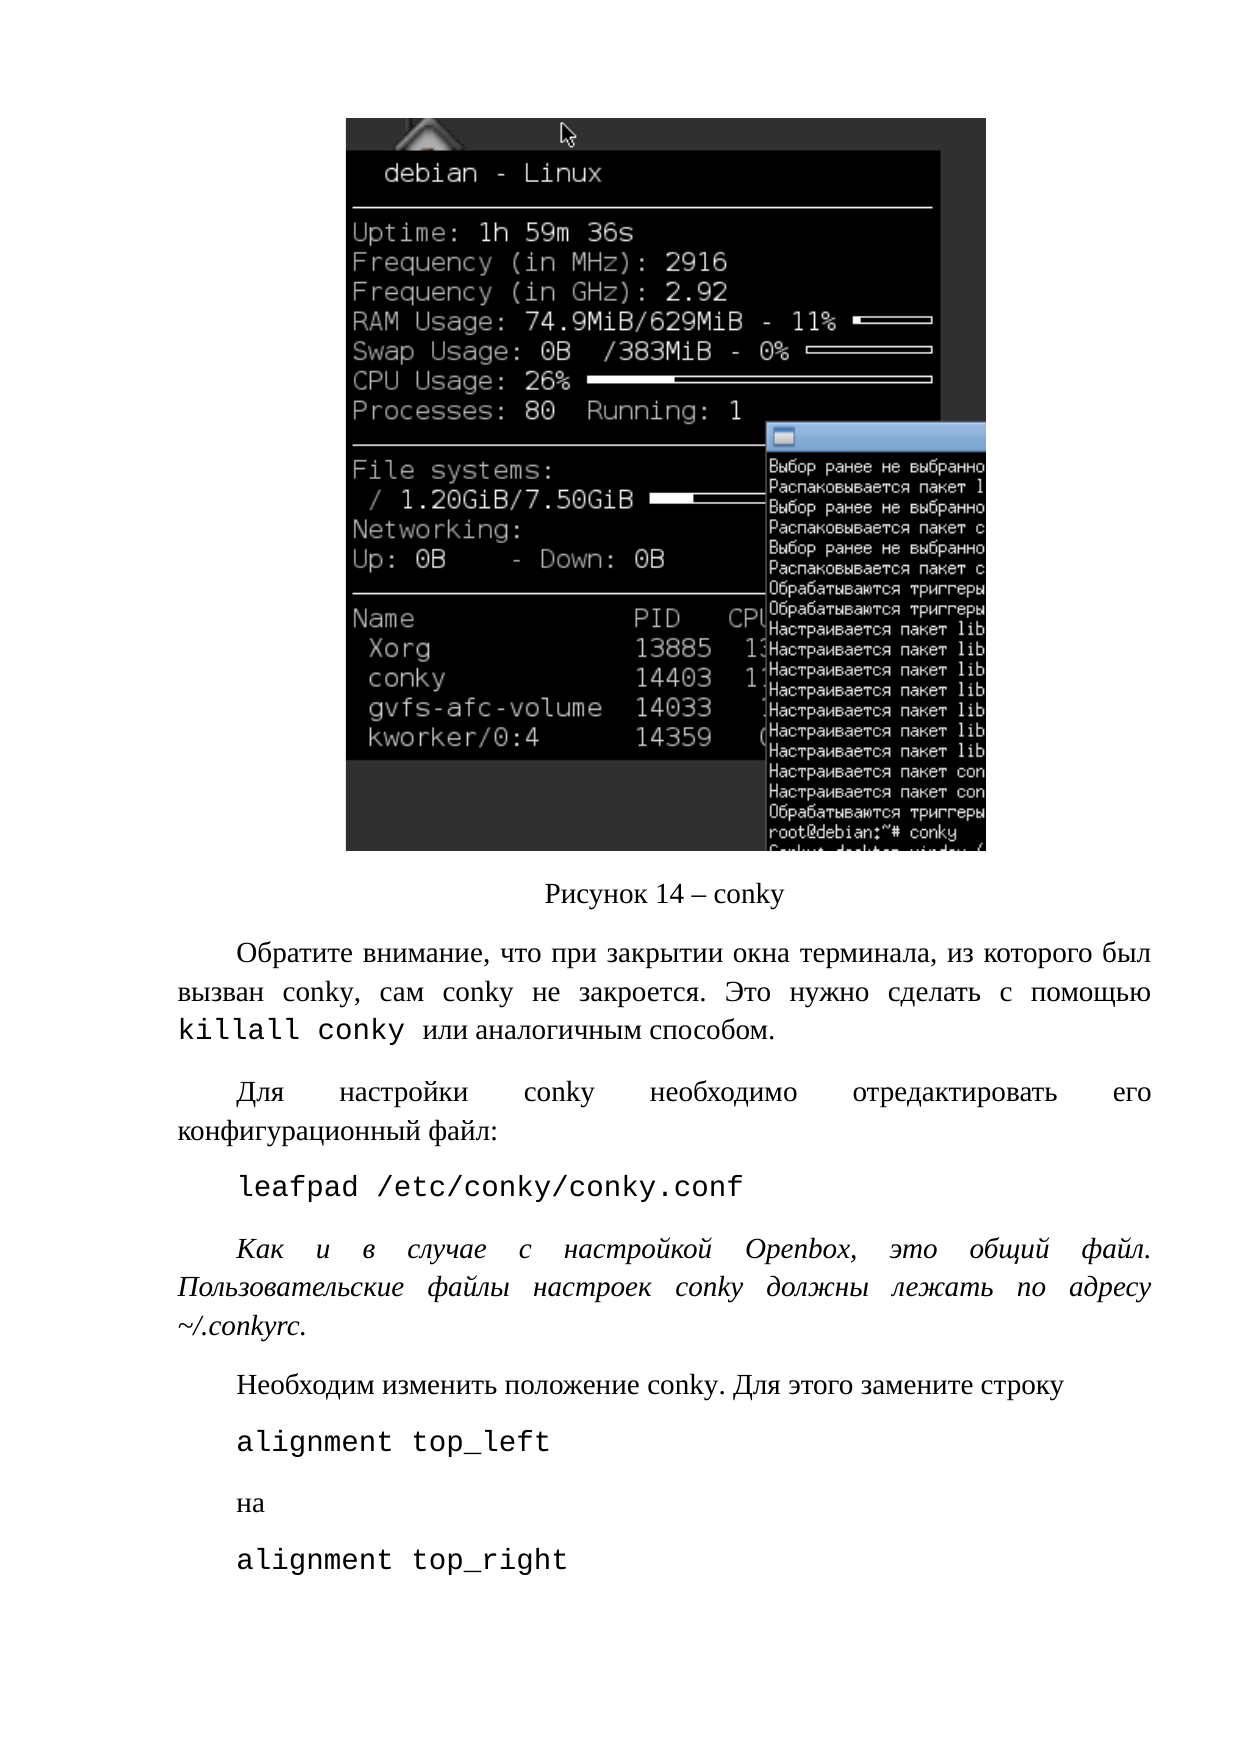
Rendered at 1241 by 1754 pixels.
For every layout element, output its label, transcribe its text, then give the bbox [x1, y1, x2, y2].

text Как и в случае с настройкой Openbox, это общий файл. Пользовательские файлы настроек conky должны лежать по адресу ~/.conkyrc. [177, 1231, 1152, 1342]
text Рисунок 14 – conky [177, 876, 1152, 909]
picture [345, 118, 986, 851]
text leafpad /etc/conky/conky.conf [177, 1172, 1152, 1205]
text Для настройки conky необходимо отредактировать его конфигурационный файл: [177, 1074, 1152, 1146]
text alignment top_left [177, 1427, 1152, 1460]
text Необходим изменить положение conky. Для этого замените строку [177, 1367, 1152, 1401]
text на [177, 1486, 1152, 1519]
text Обратите внимание, что при закрытии окна терминала, из которого был вызван conky, сам conky не закроется. Это нужно сделать с помощью killall conky или аналогичным способом. [177, 935, 1152, 1048]
text alignment top_right [177, 1545, 1152, 1578]
